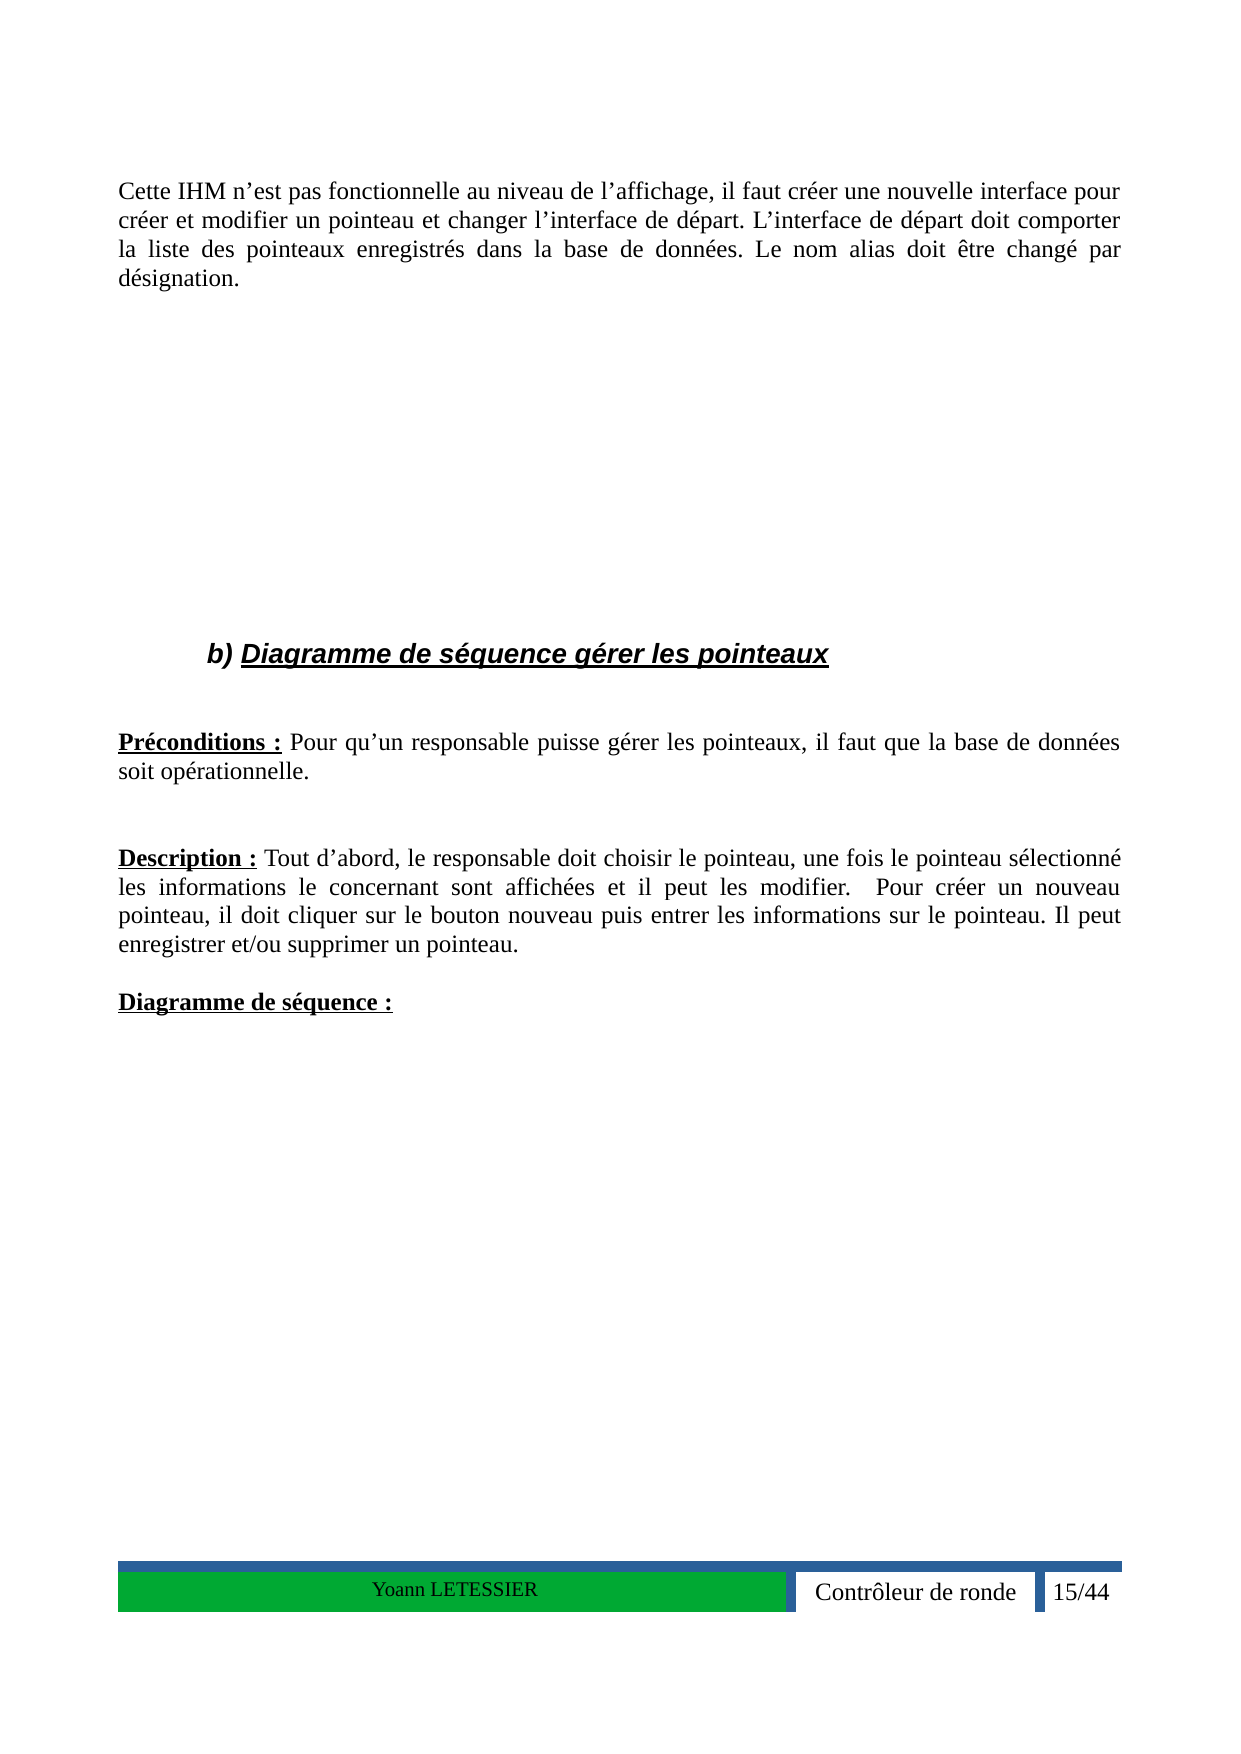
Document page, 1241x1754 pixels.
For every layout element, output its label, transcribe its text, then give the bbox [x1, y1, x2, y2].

text Diagramme de séquence : [118, 987, 1122, 1015]
text Préconditions : Pour qu’un responsable puisse gérer les pointeaux, il faut que la base de données soit opérationnelle. [118, 727, 1122, 785]
subtitle Diagramme de séquence gérer les pointeaux [118, 637, 1122, 669]
text Description : Tout d’abord, le responsable doit choisir le pointeau, une fois le pointeau sélectionné les informations le concernant sont affichées et il peut les modifier. Pour créer un nouveau pointeau, il doit cliquer sur le bouton nouveau puis entrer les informations sur le pointeau. Il peut enregistrer et/ou supprimer un pointeau. [118, 843, 1122, 958]
text Cette IHM n’est pas fonctionnelle au niveau de l’affichage, il faut créer une nouvelle interface pour créer et modifier un pointeau et changer l’interface de départ. L’interface de départ doit comporter la liste des pointeaux enregistrés dans la base de données. Le nom alias doit être changé par désignation. [118, 176, 1122, 291]
